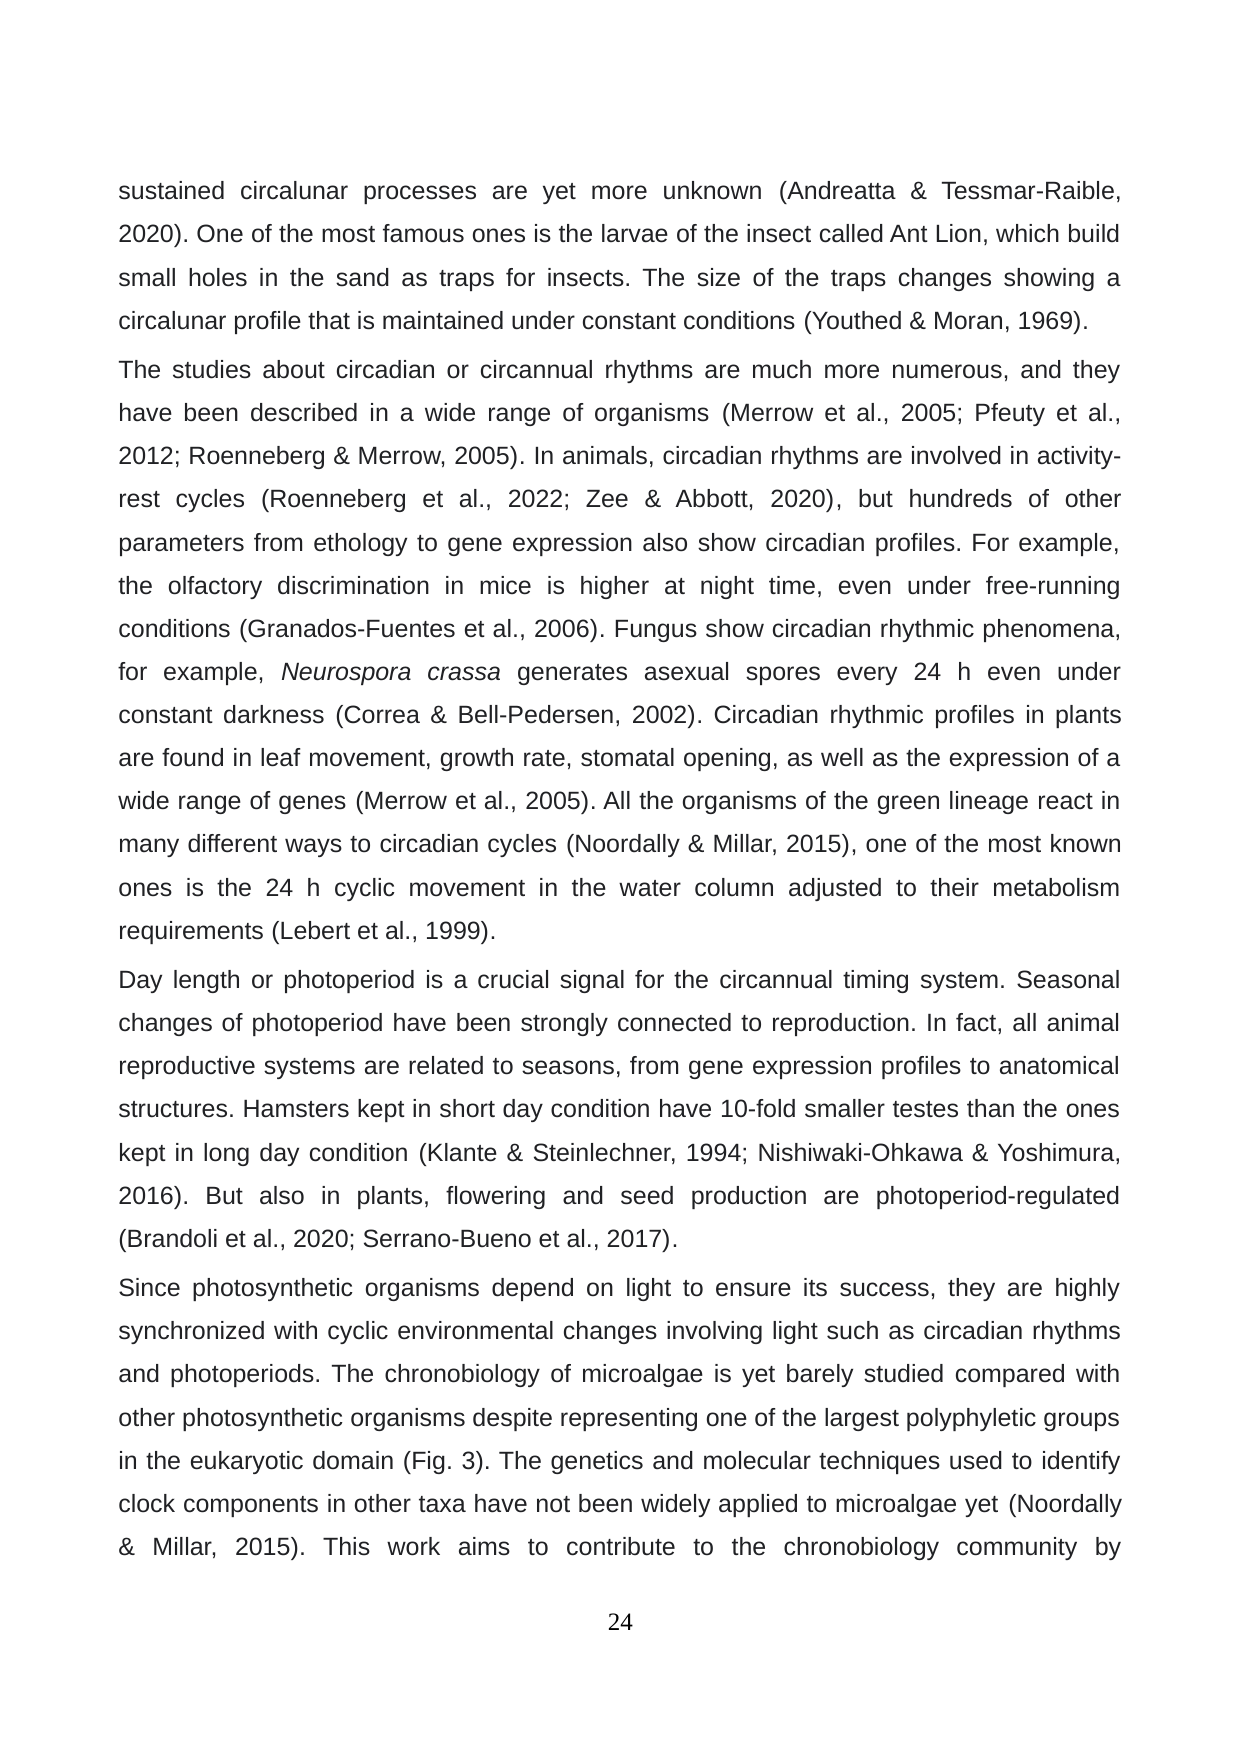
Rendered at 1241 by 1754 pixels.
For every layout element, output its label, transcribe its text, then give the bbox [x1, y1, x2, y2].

text Day length or photoperiod is a crucial signal for the circannual timing system. Seasonal changes of photoperiod have been strongly connected to reproduction. In fact, all animal reproductive systems are related to seasons, from gene expression profiles to anatomical structures. Hamsters kept in short day condition have 10-fold smaller testes than the ones kept in long day condition (Klante & Steinlechner, 1994; Nishiwaki-Ohkawa & Yoshimura, 2016)⁠. But also in plants, flowering and seed production are photoperiod-regulated (Brandoli et al., 2020; Serrano-Bueno et al., 2017)⁠. [118, 965, 1122, 1253]
text sustained circalunar processes are yet more unknown (Andreatta & Tessmar-Raible, 2020)⁠. One of the most famous ones is the larvae of the insect called Ant Lion, which build small holes in the sand as traps for insects. The size of the traps changes showing a circalunar profile that is maintained under constant conditions (Youthed & Moran, 1969)⁠. [118, 176, 1122, 334]
text Since photosynthetic organisms depend on light to ensure its success, they are highly synchronized with cyclic environmental changes involving light such as circadian rhythms and photoperiods. The chronobiology of microalgae is yet barely studied compared with other photosynthetic organisms despite representing one of the largest polyphyletic groups in the eukaryotic domain (Fig. 3). The genetics and molecular techniques used to identify clock components in other taxa have not been widely applied to microalgae yet (Noordally & Millar, 2015)⁠. This work aims to contribute to the chronobiology community by [118, 1273, 1122, 1561]
text The studies about circadian or circannual rhythms are much more numerous, and they have been described in a wide range of organisms (Merrow et al., 2005; Pfeuty et al., 2012; Roenneberg & Merrow, 2005)⁠. In animals, circadian rhythms are involved in activity-rest cycles (Roenneberg et al., 2022; Zee & Abbott, 2020)⁠, but hundreds of other parameters from ethology to gene expression also show circadian profiles. For example, the olfactory discrimination in mice is higher at night time, even under free-running conditions (Granados-Fuentes et al., 2006)⁠. Fungus show circadian rhythmic phenomena, for example, Neurospora crassa generates asexual spores every 24 h even under constant darkness (Correa & Bell-Pedersen, 2002)⁠. Circadian rhythmic profiles in plants are found in leaf movement, growth rate, stomatal opening, as well as the expression of a wide range of genes (Merrow et al., 2005)⁠. All the organisms of the green lineage react in many different ways to circadian cycles (Noordally & Millar, 2015)⁠, one of the most known ones is the 24 h cyclic movement in the water column adjusted to their metabolism requirements (Lebert et al., 1999)⁠. [118, 355, 1122, 944]
